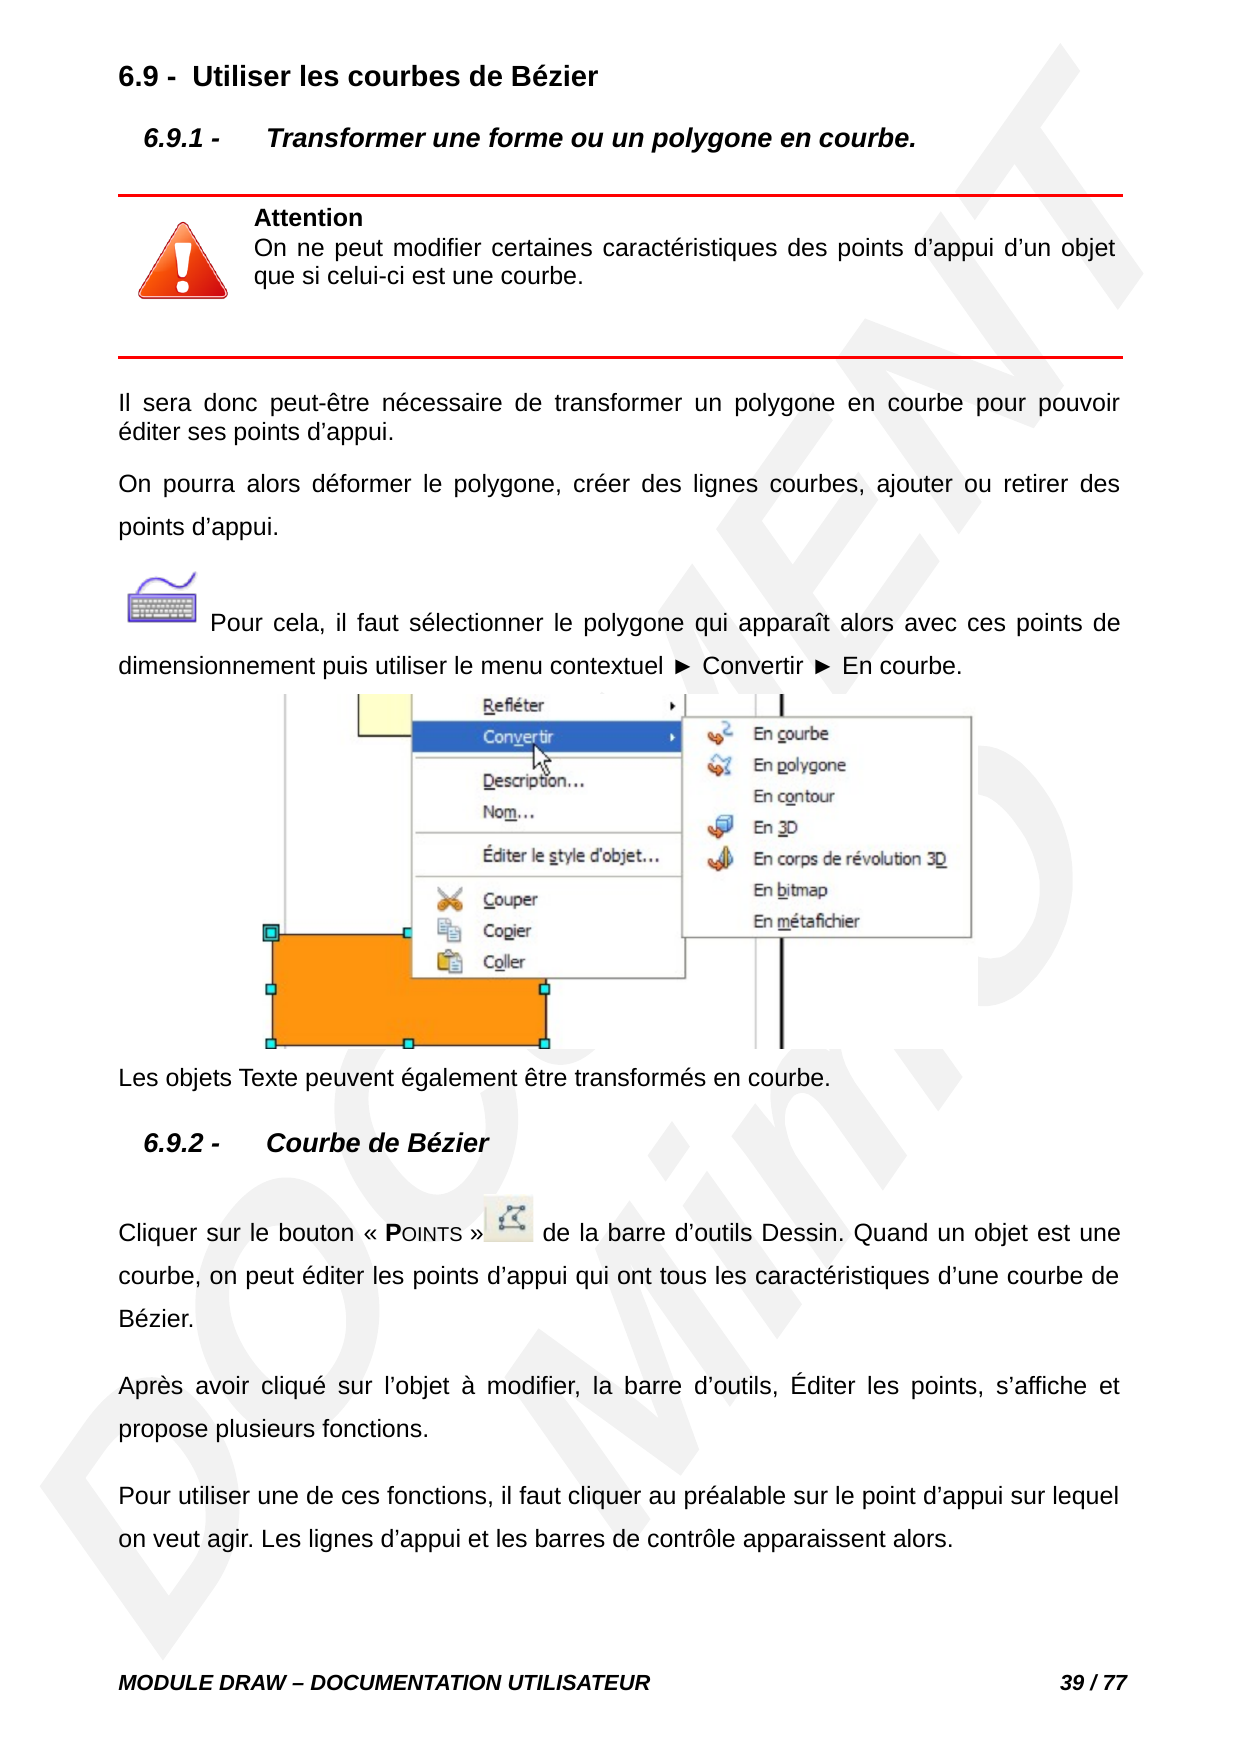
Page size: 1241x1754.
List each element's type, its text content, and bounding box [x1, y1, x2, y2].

text Pour utiliser une de ces fonctions, il faut cliquer au préalable sur le point d’appui sur lequel on veut agir. Les lignes d’appui et les barres de contrôle apparaissent alors. [118, 1481, 1122, 1553]
text Il sera donc peut-être nécessaire de transformer un polygone en courbe pour pouvoir éditer ses points d’appui. [118, 388, 1122, 446]
picture [123, 560, 198, 636]
text Les objets Texte peuvent également être transformés en courbe. [118, 718, 1122, 1092]
table_header [118, 197, 248, 356]
text On pourra alors déformer le polygone, créer des lignes courbes, ajouter ou retirer des points d’appui. [118, 469, 1122, 541]
subtitle Courbe de Bézier [143, 1127, 1122, 1158]
subtitle Transformer une forme ou un polygone en courbe. [143, 122, 1122, 153]
table_header Attention On ne peut modifier certaines caractéristiques des points d’appui d’un objet que si celui-ci est une courbe. [248, 197, 1123, 356]
picture [483, 1194, 534, 1242]
text Pour cela, il faut sélectionner le polygone qui apparaît alors avec ces points de dimensionnement puis utiliser le menu contextuel ► Convertir ► En courbe. [118, 608, 1122, 680]
text Cliquer sur le bouton « Points » de la barre d’outils Dessin. Quand un objet est une courbe, on peut éditer les points d’appui qui ont tous les caractéristiques d’une courbe de Bézier. [118, 1194, 1122, 1333]
picture [262, 694, 978, 1049]
subtitle Utiliser les courbes de Bézier [118, 59, 1122, 93]
picture [124, 203, 242, 321]
text Après avoir cliqué sur l’objet à modifier, la barre d’outils, Éditer les points, s’affiche et propose plusieurs fonctions. [118, 1371, 1122, 1443]
